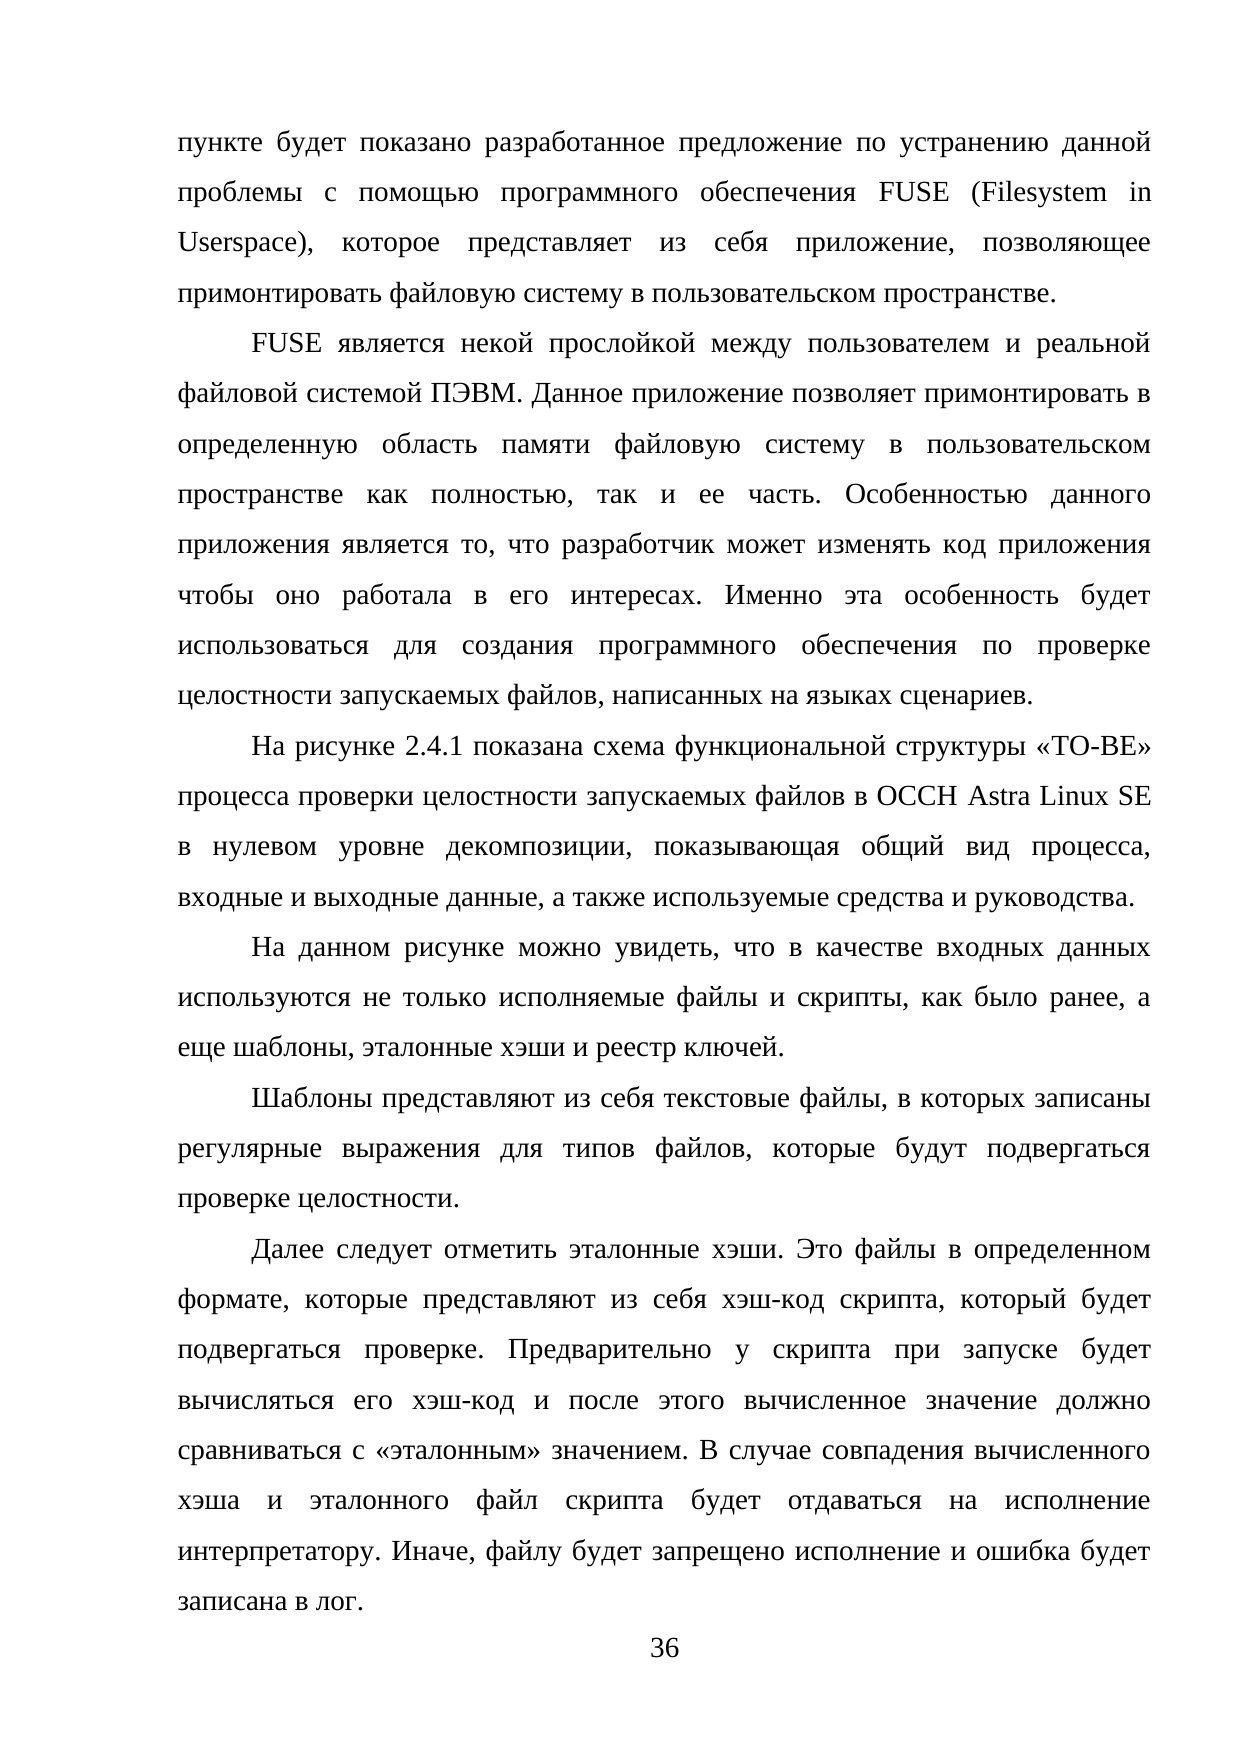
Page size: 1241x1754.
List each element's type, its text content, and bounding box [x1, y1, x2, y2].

text Шаблоны представляют из себя текстовые файлы, в которых записаны регулярные выражения для типов файлов, которые будут подвергаться проверке целостности. [177, 1080, 1152, 1214]
text Далее следует отметить эталонные хэши. Это файлы в определенном формате, которые представляют из себя хэш-код скрипта, который будет подвергаться проверке. Предварительно у скрипта при запуске будет вычисляться его хэш-код и после этого вычисленное значение должно сравниваться с «эталонным» значением. В случае совпадения вычисленного хэша и эталонного файл скрипта будет отдаваться на исполнение интерпретатору. Иначе, файлу будет запрещено исполнение и ошибка будет записана в лог. [177, 1231, 1152, 1617]
text пункте будет показано разработанное предложение по устранению данной проблемы с помощью программного обеспечения FUSE (Filesystem in Userspace), которое представляет из себя приложение, позволяющее примонтировать файловую систему в пользовательском пространстве. [177, 124, 1152, 308]
text FUSE является некой прослойкой между пользователем и реальной файловой системой ПЭВМ. Данное приложение позволяет примонтировать в определенную область памяти файловую систему в пользовательском пространстве как полностью, так и ее часть. Особенностью данного приложения является то, что разработчик может изменять код приложения чтобы оно работала в его интересах. Именно эта особенность будет использоваться для создания программного обеспечения по проверке целостности запускаемых файлов, написанных на языках сценариев. [177, 325, 1152, 711]
text На рисунке 2.4.1 показана схема функциональной структуры «TO-BE» процесса проверки целостности запускаемых файлов в ОССН Astra Linux SE в нулевом уровне декомпозиции, показывающая общий вид процесса, входные и выходные данные, а также используемые средства и руководства. [177, 728, 1152, 912]
text На данном рисунке можно увидеть, что в качестве входных данных используются не только исполняемые файлы и скрипты, как было ранее, а еще шаблоны, эталонные хэши и реестр ключей. [177, 929, 1152, 1063]
